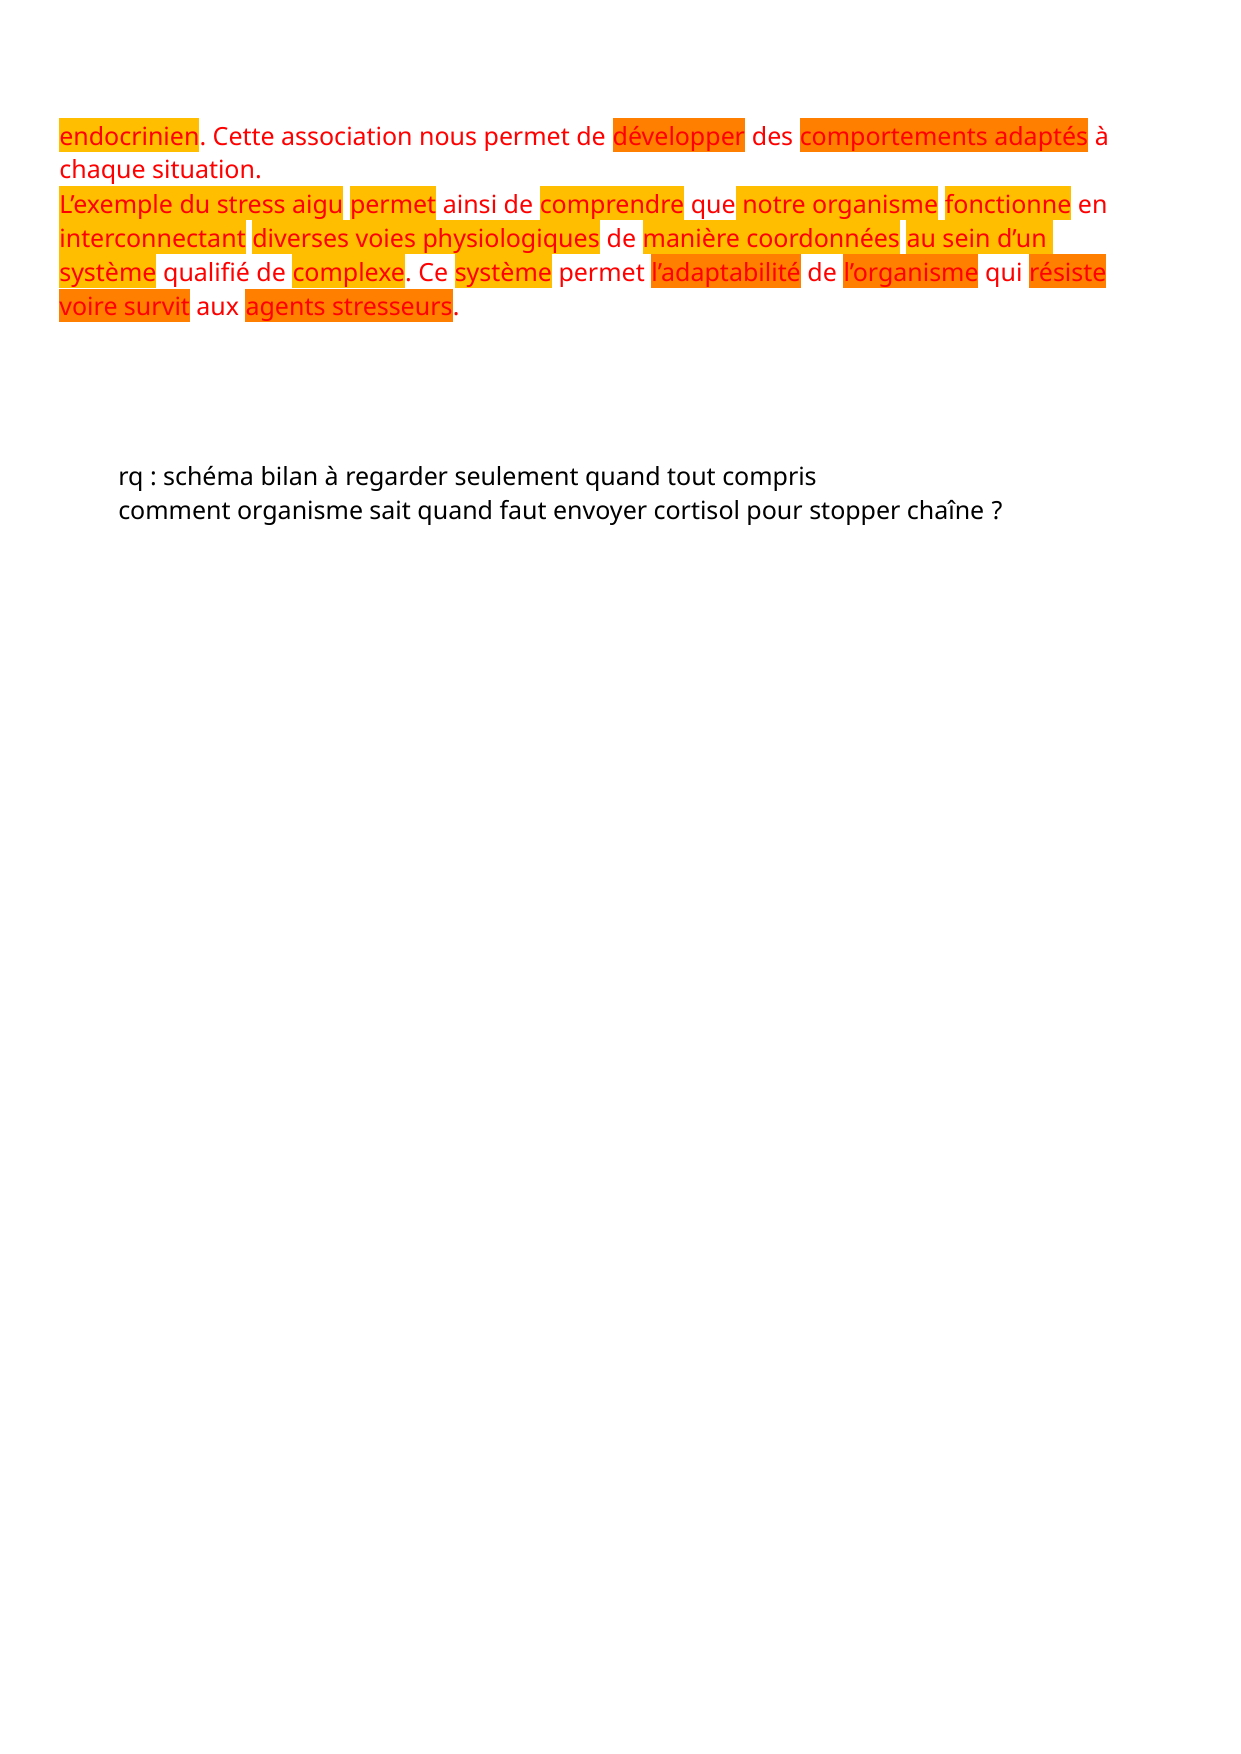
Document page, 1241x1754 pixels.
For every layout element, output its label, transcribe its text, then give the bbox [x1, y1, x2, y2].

text comment organisme sait quand faut envoyer cortisol pour stopper chaîne ? [118, 493, 1122, 527]
list endocrinien. Cette association nous permet de développer des comportements adaptés à chaque situation. [59, 118, 1122, 186]
list L’exemple du stress aigu permet ainsi de comprendre que notre organisme fonctionne en interconnectant diverses voies physiologiques de manière coordonnées au sein d’un système qualifié de complexe. Ce système permet l’adaptabilité de l’organisme qui résiste voire survit aux agents stresseurs. [59, 186, 1122, 322]
text rq : schéma bilan à regarder seulement quand tout compris [118, 459, 1122, 493]
